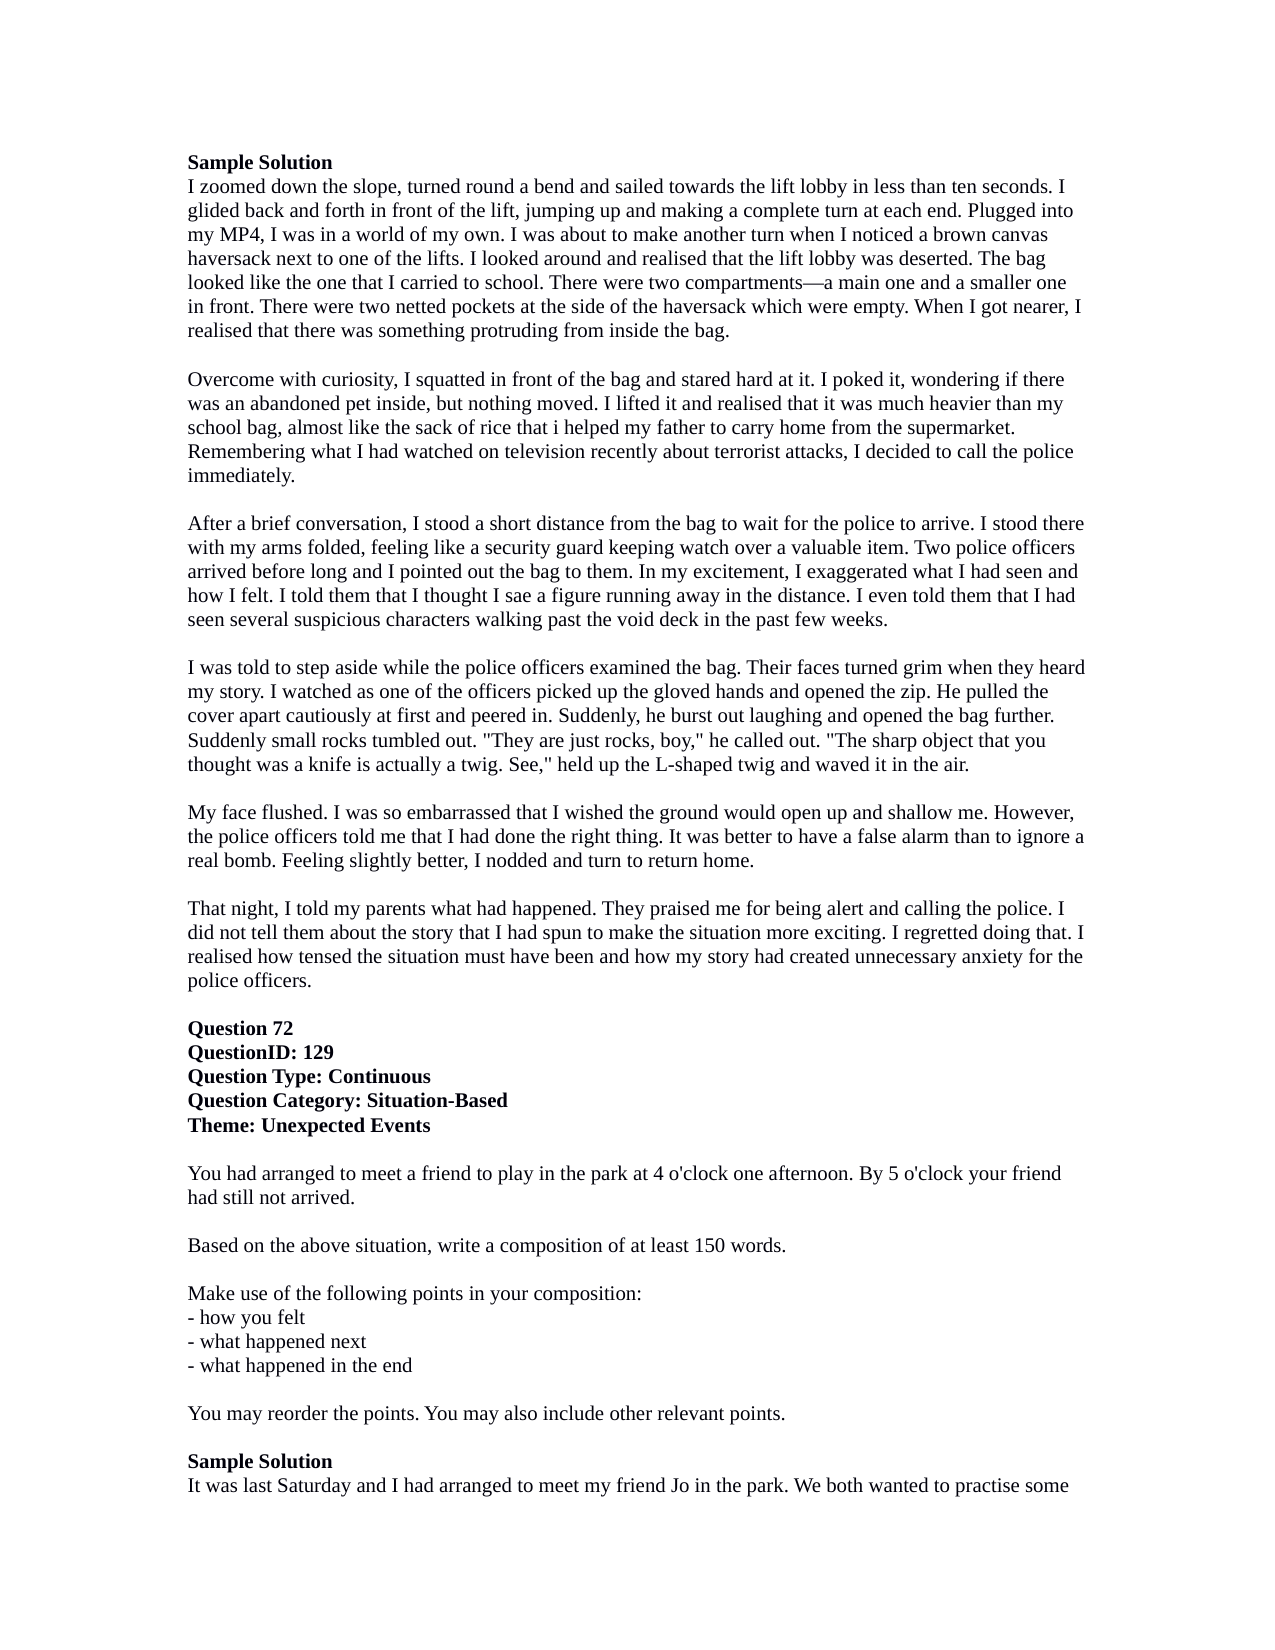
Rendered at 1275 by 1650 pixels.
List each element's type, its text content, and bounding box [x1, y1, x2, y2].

text Question 72 [187, 1016, 1087, 1040]
text I was told to step aside while the police officers examined the bag. Their faces turned grim when they heard my story. I watched as one of the officers picked up the gloved hands and opened the zip. He pulled the cover apart cautiously at first and peered in. Suddenly, he burst out laughing and opened the bag further. Suddenly small rocks tumbled out. "They are just rocks, boy," he called out. "The sharp object that you thought was a knife is actually a twig. See," held up the L-shaped twig and waved it in the air. [187, 655, 1087, 776]
text - what happened in the end [187, 1353, 1087, 1377]
text After a brief conversation, I stood a short distance from the bag to wait for the police to arrive. I stood there with my arms folded, feeling like a security guard keeping watch over a valuable item. Two police officers arrived before long and I pointed out the bag to them. In my excitement, I exaggerated what I had seen and how I felt. I told them that I thought I sae a figure running away in the distance. I even told them that I had seen several suspicious characters walking past the void deck in the past few weeks. [187, 511, 1087, 631]
text - what happened next [187, 1329, 1087, 1353]
text I zoomed down the slope, turned round a bend and sailed towards the lift lobby in less than ten seconds. I glided back and forth in front of the lift, jumping up and making a complete turn at each end. Plugged into my MP4, I was in a world of my own. I was about to make another turn when I noticed a brown canvas haversack next to one of the lifts. I looked around and realised that the lift lobby was deserted. The bag looked like the one that I carried to school. There were two compartments—a main one and a smaller one in front. There were two netted pockets at the side of the haversack which were empty. When I got nearer, I realised that there was something protruding from inside the bag. [187, 174, 1087, 342]
text Based on the above situation, write a composition of at least 150 words. [187, 1233, 1087, 1257]
text Sample Solution [187, 150, 1087, 174]
text Question Category: Situation-Based [187, 1088, 1087, 1112]
text My face flushed. I was so embarrassed that I wished the ground would open up and shallow me. However, the police officers told me that I had done the right thing. It was better to have a false alarm than to ignore a real bomb. Feeling slightly better, I nodded and turn to return home. [187, 800, 1087, 872]
text Sample Solution [187, 1449, 1087, 1473]
text QuestionID: 129 [187, 1040, 1087, 1064]
text That night, I told my parents what had happened. They praised me for being alert and calling the police. I did not tell them about the story that I had spun to make the situation more exciting. I regretted doing that. I realised how tensed the situation must have been and how my story had created unnecessary anxiety for the police officers. [187, 896, 1087, 992]
text Make use of the following points in your composition: [187, 1281, 1087, 1305]
text Overcome with curiosity, I squatted in front of the bag and stared hard at it. I poked it, wondering if there was an abandoned pet inside, but nothing moved. I lifted it and realised that it was much heavier than my school bag, almost like the sack of rice that i helped my father to carry home from the supermarket. Remembering what I had watched on television recently about terrorist attacks, I decided to call the police immediately. [187, 367, 1087, 487]
text You may reorder the points. You may also include other relevant points. [187, 1401, 1087, 1425]
text Theme: Unexpected Events [187, 1112, 1087, 1137]
text - how you felt [187, 1305, 1087, 1329]
text You had arranged to meet a friend to play in the park at 4 o'clock one afternoon. By 5 o'clock your friend had still not arrived. [187, 1161, 1087, 1209]
text It was last Saturday and I had arranged to meet my friend Jo in the park. We both wanted to practise some [187, 1473, 1087, 1497]
text Question Type: Continuous [187, 1064, 1087, 1088]
